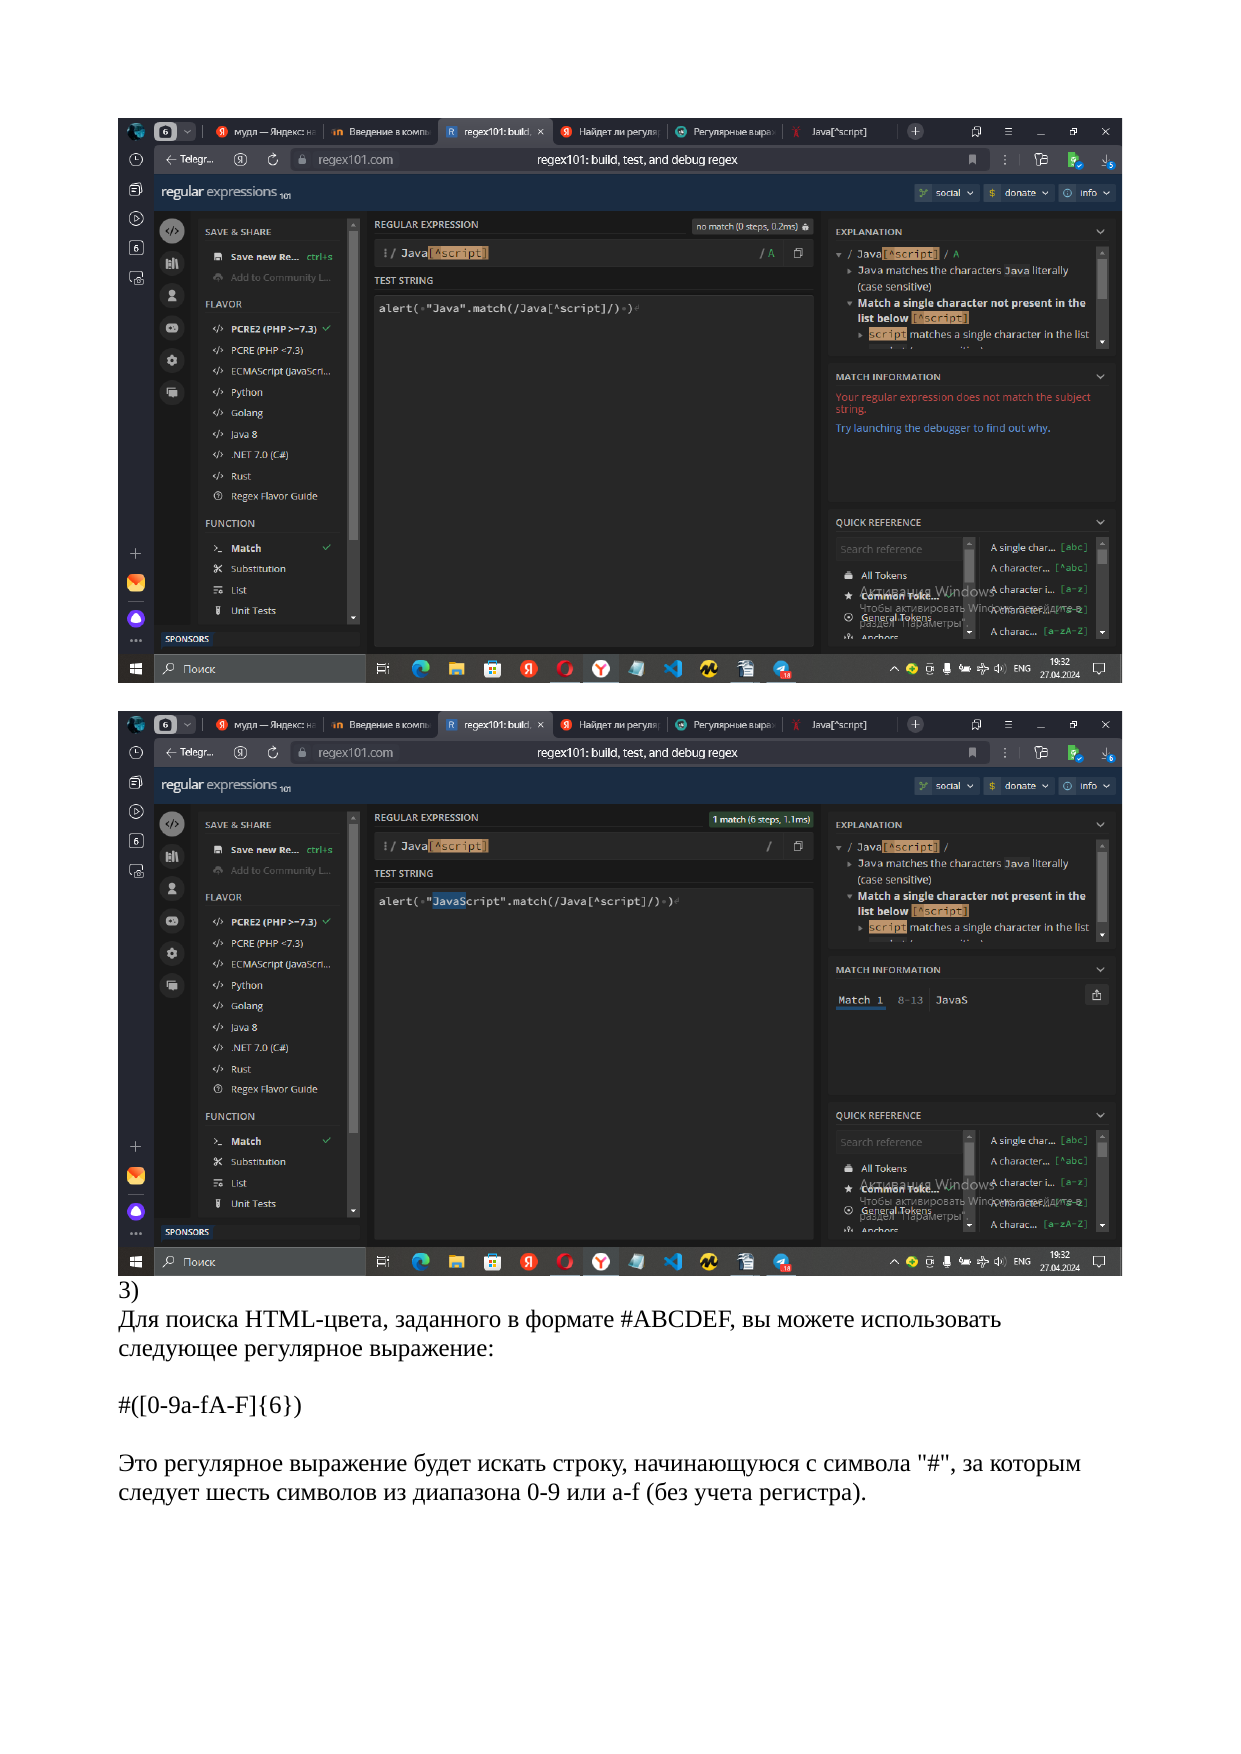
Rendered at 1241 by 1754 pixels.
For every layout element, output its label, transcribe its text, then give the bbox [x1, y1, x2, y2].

text #([0-9a-fA-F]{6}) [118, 1391, 1122, 1419]
picture [118, 711, 1123, 1276]
text Для поиска HTML-цвета, заданного в формате #ABCDEF, вы можете использовать следующее регулярное выражение: [118, 1304, 1122, 1362]
text 3) [118, 1276, 1122, 1304]
text Это регулярное выражение будет искать строку, начинающуюся с символа "#", за которым следует шесть символов из диапазона 0-9 или a-f (без учета регистра). [118, 1448, 1122, 1506]
picture [118, 118, 1123, 683]
